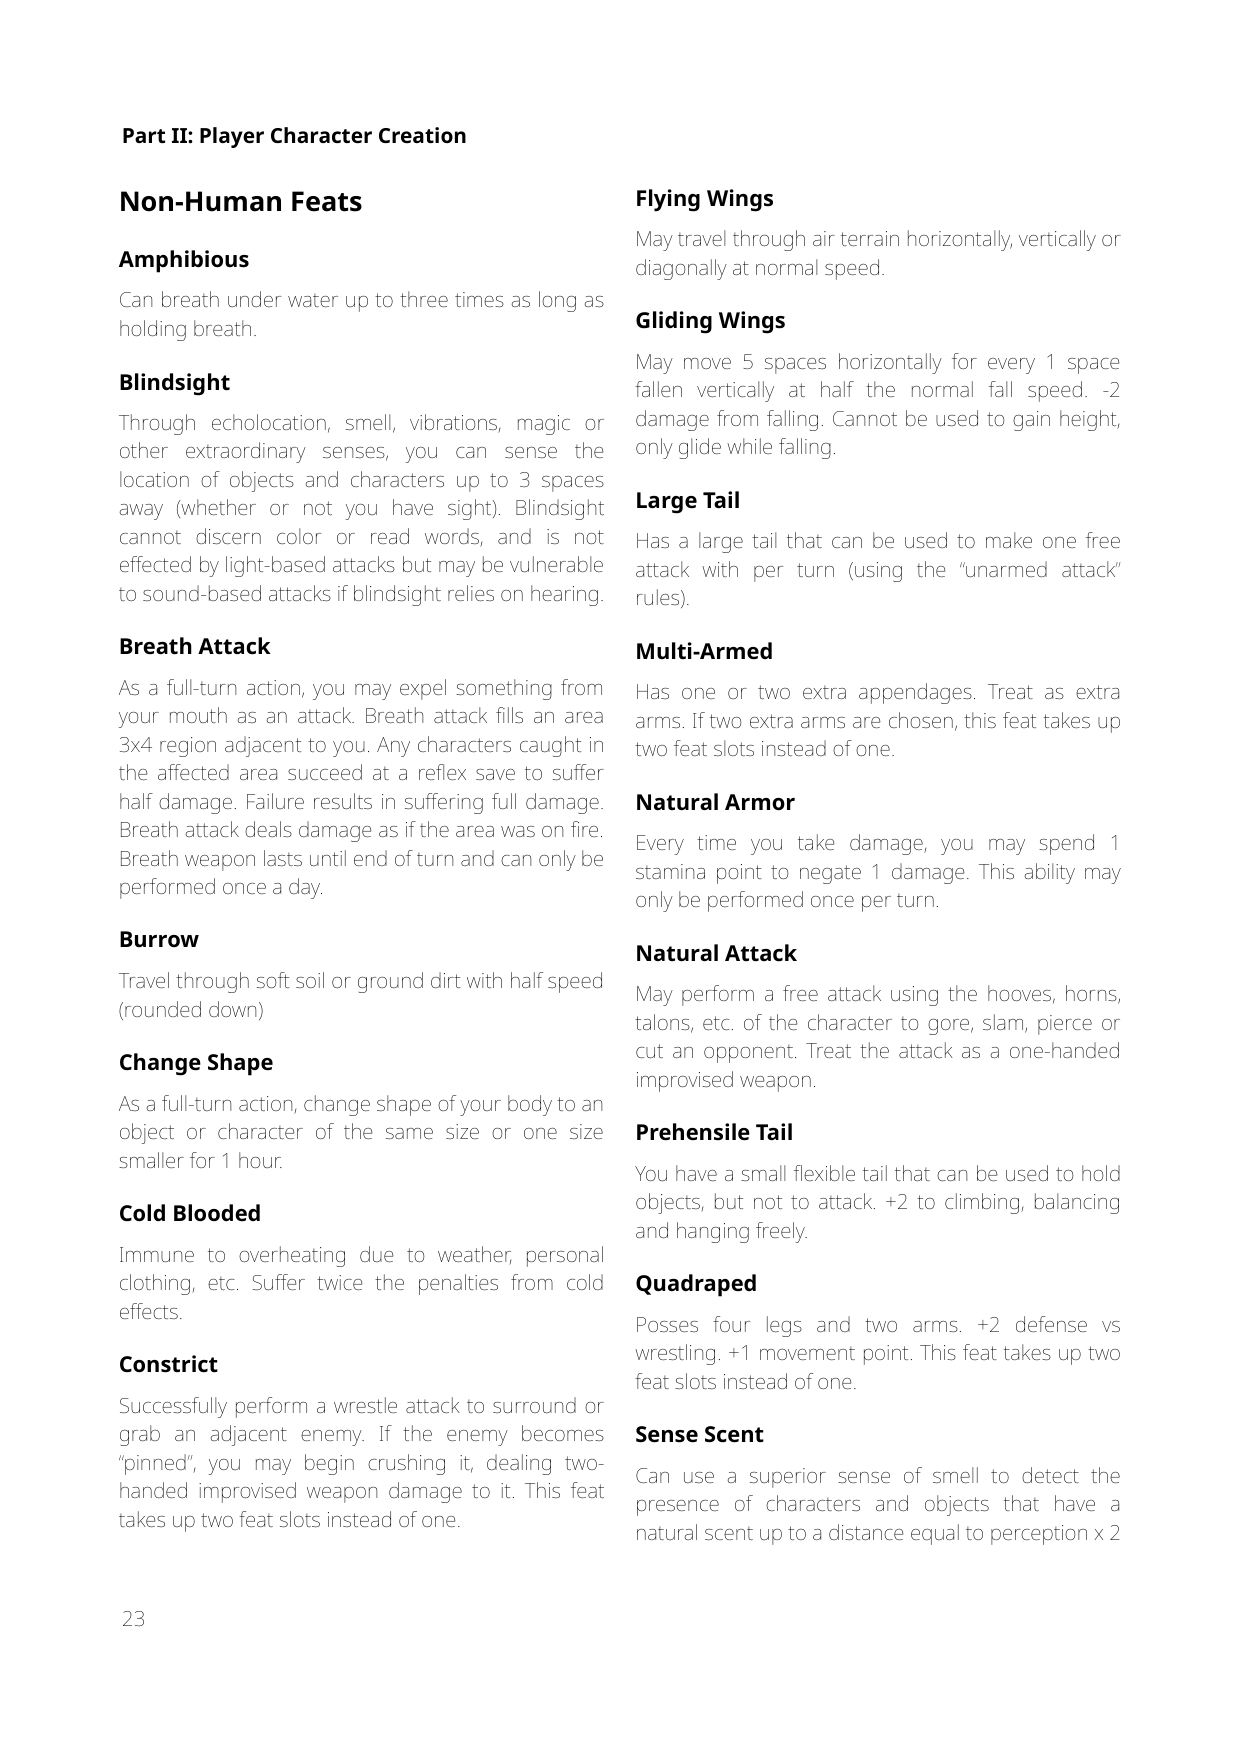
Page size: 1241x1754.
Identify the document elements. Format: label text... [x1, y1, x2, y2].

text May perform a free attack using the hooves, horns, talons, etc. of the character to gore, slam, pierce or cut an opponent. Treat the attack as a one-handed improvised weapon. [635, 979, 1122, 1093]
text Breath Attack [118, 631, 605, 661]
text Cold Blooded [118, 1198, 605, 1228]
text Every time you take damage, you may spend 1 stamina point to negate 1 damage. This ability may only be performed once per turn. [635, 828, 1122, 914]
text Travel through soft soil or ground dirt with half speed (rounded down) [118, 966, 605, 1023]
text Sense Scent [635, 1419, 1122, 1449]
text Burrow [118, 924, 605, 954]
text Natural Attack [635, 938, 1122, 967]
text Successfully perform a wrestle attack to surround or grab an adjacent enemy. If the enemy becomes “pinned”, you may begin crushing it, dealing two-handed improvised weapon damage to it. This feat takes up two feat slots instead of one. [118, 1391, 605, 1533]
text Multi-Armed [635, 636, 1122, 665]
text Large Tail [635, 484, 1122, 514]
text Prehensile Tail [635, 1117, 1122, 1147]
text Constrict [118, 1349, 605, 1379]
text Amphibious [118, 244, 605, 274]
text Posses four legs and two arms. +2 defense vs wrestling. +1 movement point. This feat takes up two feat slots instead of one. [635, 1310, 1122, 1395]
text Gliding Wings [635, 305, 1122, 335]
text Through echolocation, smell, vibrations, magic or other extraordinary senses, you can sense the location of objects and characters up to 3 spaces away (whether or not you have sight). Blindsight cannot discern color or read words, and is not effected by light-based attacks but may be vulnerable to sound-based attacks if blindsight relies on hearing. [118, 408, 605, 607]
text Has one or two extra appendages. Treat as extra arms. If two extra arms are chosen, this feat takes up two feat slots instead of one. [635, 677, 1122, 763]
subtitle Non-Human Feats [118, 182, 605, 219]
text Immune to overheating due to weather, personal clothing, etc. Suffer twice the penalties from cold effects. [118, 1240, 605, 1325]
text Change Shape [118, 1047, 605, 1077]
text Quadraped [635, 1268, 1122, 1298]
text Natural Armor [635, 787, 1122, 816]
text As a full-turn action, you may expel something from your mouth as an attack. Breath attack fills an area 3x4 region adjacent to you. Any characters caught in the affected area succeed at a reflex save to suffer half damage. Failure results in suffering full damage. Breath attack deals damage as if the area was on fire. Breath weapon lasts until end of turn and can only be performed once a day. [118, 673, 605, 901]
text May travel through air terrain horizontally, vertically or diagonally at normal speed. [635, 224, 1122, 281]
text Can use a superior sense of smell to detect the presence of characters and objects that have a natural scent up to a distance equal to perception x 2 [635, 1461, 1122, 1546]
text You have a small flexible tail that can be used to hold objects, but not to attack. +2 to climbing, balancing and hanging freely. [635, 1159, 1122, 1244]
text Blindsight [118, 366, 605, 396]
text Can breath under water up to three times as long as holding breath. [118, 286, 605, 342]
text May move 5 spaces horizontally for every 1 space fallen vertically at half the normal fall speed. -2 damage from falling. Cannot be used to gain height, only glide while falling. [635, 347, 1122, 461]
text Flying Wings [635, 182, 1122, 212]
text As a full-turn action, change shape of your body to an object or character of the same size or one size smaller for 1 hour. [118, 1089, 605, 1174]
text Has a large tail that can be used to make one free attack with per turn (using the “unarmed attack” rules). [635, 526, 1122, 612]
